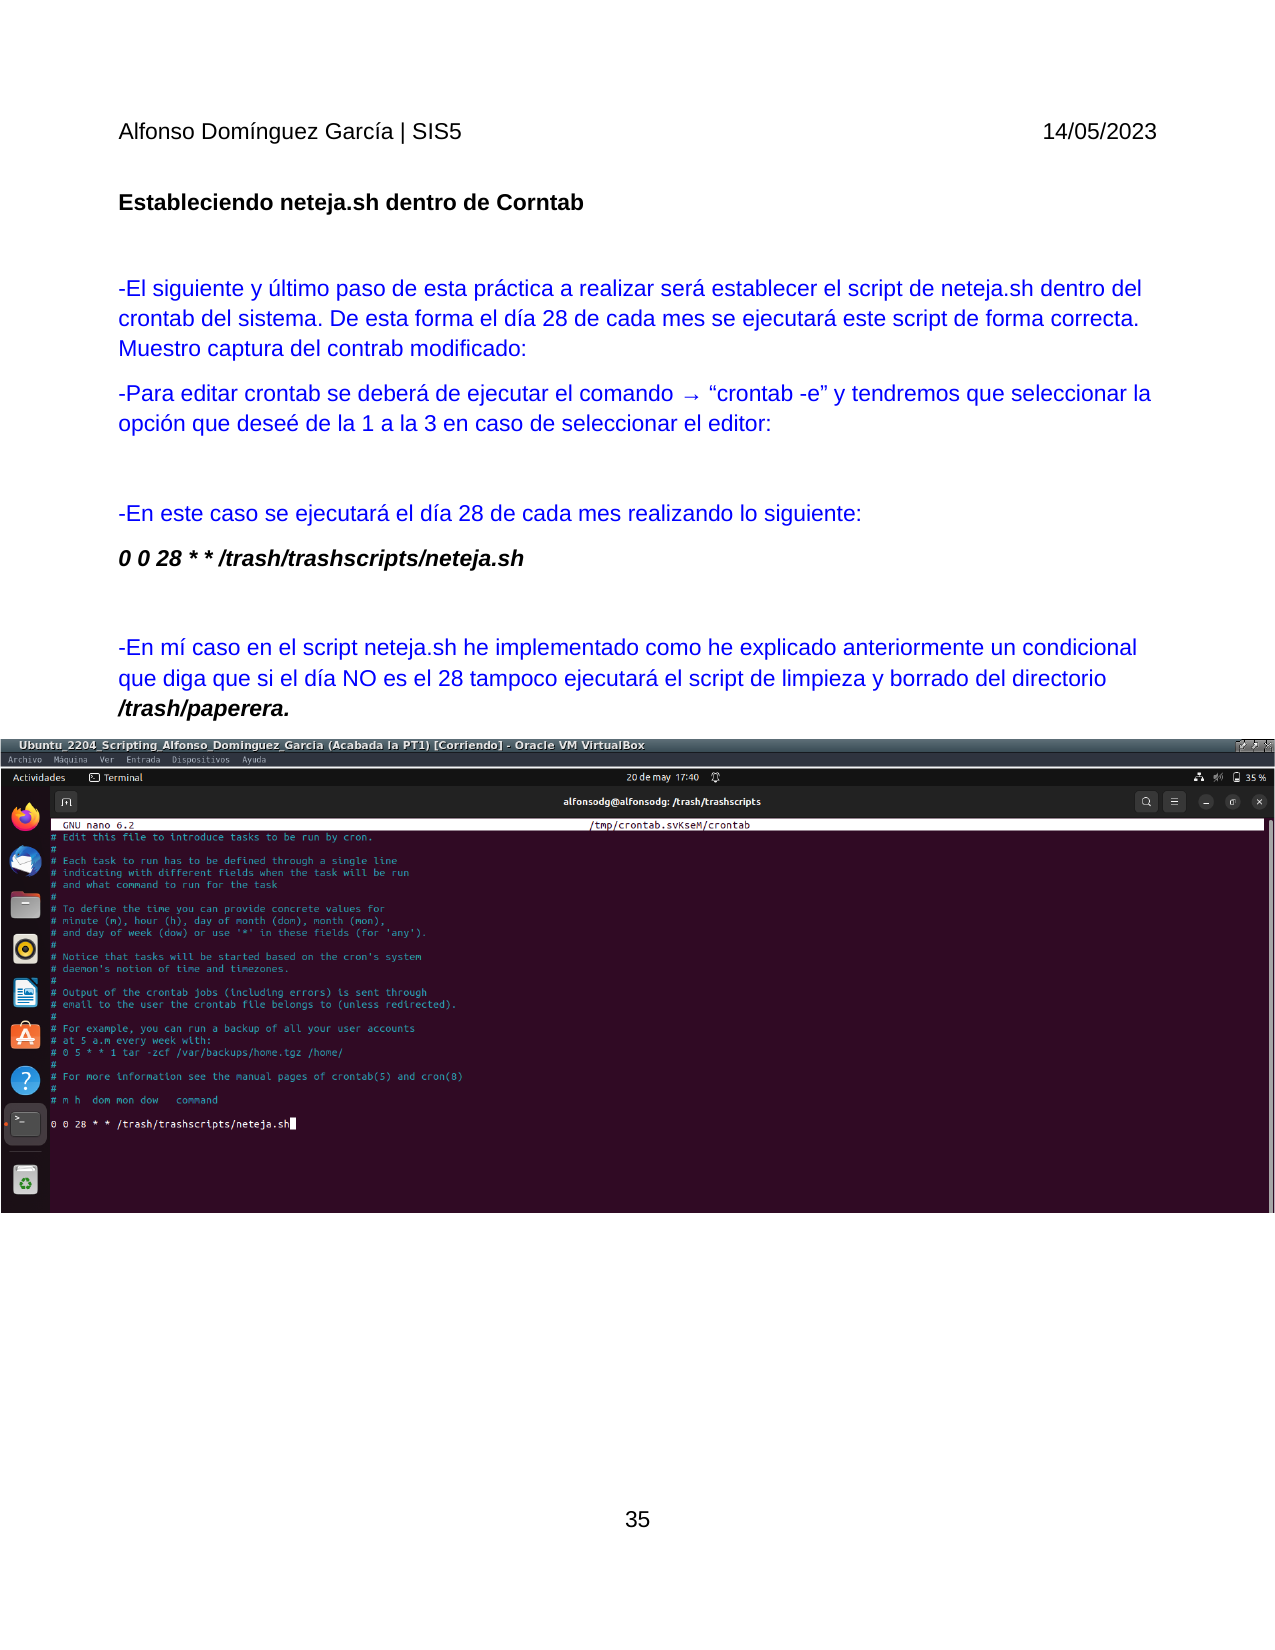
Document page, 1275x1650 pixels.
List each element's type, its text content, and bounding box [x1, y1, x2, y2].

picture [0, 739, 1275, 1213]
text -En este caso se ejecutará el día 28 de cada mes realizando lo siguiente: [118, 500, 1157, 526]
text -Para editar crontab se deberá de ejecutar el comando → “crontab -e” y tendremos que seleccionar la opción que deseé de la 1 a la 3 en caso de seleccionar el editor: [118, 380, 1157, 437]
text -En mí caso en el script neteja.sh he implementado como he explicado anteriormente un condicional que diga que si el día NO es el 28 tampoco ejecutará el script de limpieza y borrado del directorio /trash/paperera. [118, 634, 1157, 721]
text -El siguiente y último paso de esta práctica a realizar será establecer el script de neteja.sh dentro del crontab del sistema. De esta forma el día 28 de cada mes se ejecutará este script de forma correcta. Muestro captura del contrab modificado: [118, 275, 1157, 362]
text 0 0 28 * * /trash/trashscripts/neteja.sh [118, 545, 1157, 571]
subtitle Estableciendo neteja.sh dentro de Corntab [118, 188, 1157, 215]
